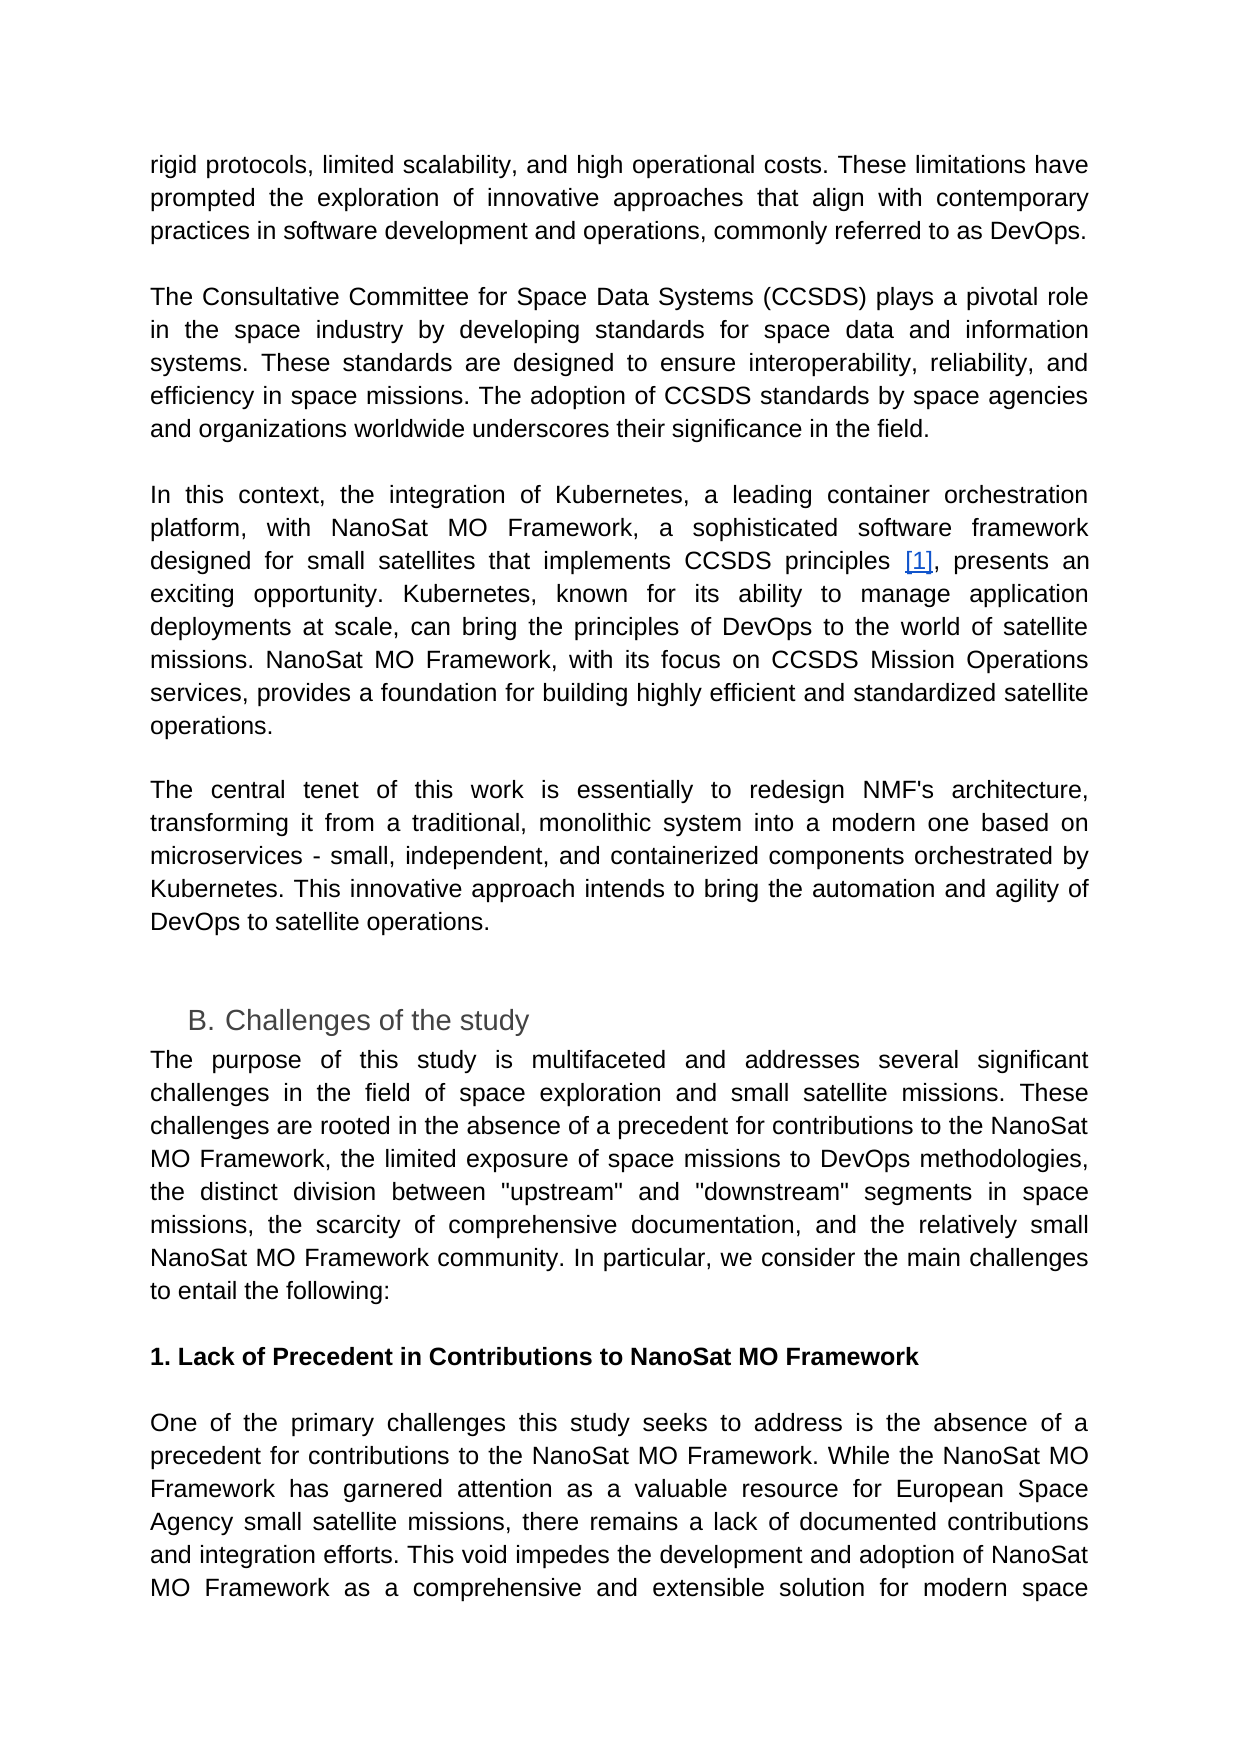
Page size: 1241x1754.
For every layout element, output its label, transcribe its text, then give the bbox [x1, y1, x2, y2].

text The purpose of this study is multifaceted and addresses several significant challenges in the field of space exploration and small satellite missions. These challenges are rooted in the absence of a precedent for contributions to the NanoSat MO Framework, the limited exposure of space missions to DevOps methodologies, the distinct division between "upstream" and "downstream" segments in space missions, the scarcity of comprehensive documentation, and the relatively small NanoSat MO Framework community. In particular, we consider the main challenges to entail the following: [150, 1045, 1090, 1305]
text 1. Lack of Precedent in Contributions to NanoSat MO Framework [150, 1342, 1090, 1371]
text The Consultative Committee for Space Data Systems (CCSDS) plays a pivotal role in the space industry by developing standards for space data and information systems. These standards are designed to ensure interoperability, reliability, and efficiency in space missions. The adoption of CCSDS standards by space agencies and organizations worldwide underscores their significance in the field. [150, 282, 1090, 443]
text The central tenet of this work is essentially to redesign NMF's architecture, transforming it from a traditional, monolithic system into a modern one based on microservices - small, independent, and containerized components orchestrated by Kubernetes. This innovative approach intends to bring the automation and agility of DevOps to satellite operations. [150, 774, 1090, 935]
text In this context, the integration of Kubernetes, a leading container orchestration platform, with NanoSat MO Framework, a sophisticated software framework designed for small satellites that implements CCSDS principles [1], presents an exciting opportunity. Kubernetes, known for its ability to manage application deployments at scale, can bring the principles of DevOps to the world of satellite missions. NanoSat MO Framework, with its focus on CCSDS Mission Operations services, provides a foundation for building highly efficient and standardized satellite operations. [150, 480, 1090, 740]
subtitle Challenges of the study [187, 1003, 1090, 1037]
text rigid protocols, limited scalability, and high operational costs. These limitations have prompted the exploration of innovative approaches that align with contemporary practices in software development and operations, commonly referred to as DevOps. [150, 150, 1090, 245]
text One of the primary challenges this study seeks to address is the absence of a precedent for contributions to the NanoSat MO Framework. While the NanoSat MO Framework has garnered attention as a valuable resource for European Space Agency small satellite missions, there remains a lack of documented contributions and integration efforts. This void impedes the development and adoption of NanoSat MO Framework as a comprehensive and extensible solution for modern space [150, 1408, 1090, 1602]
